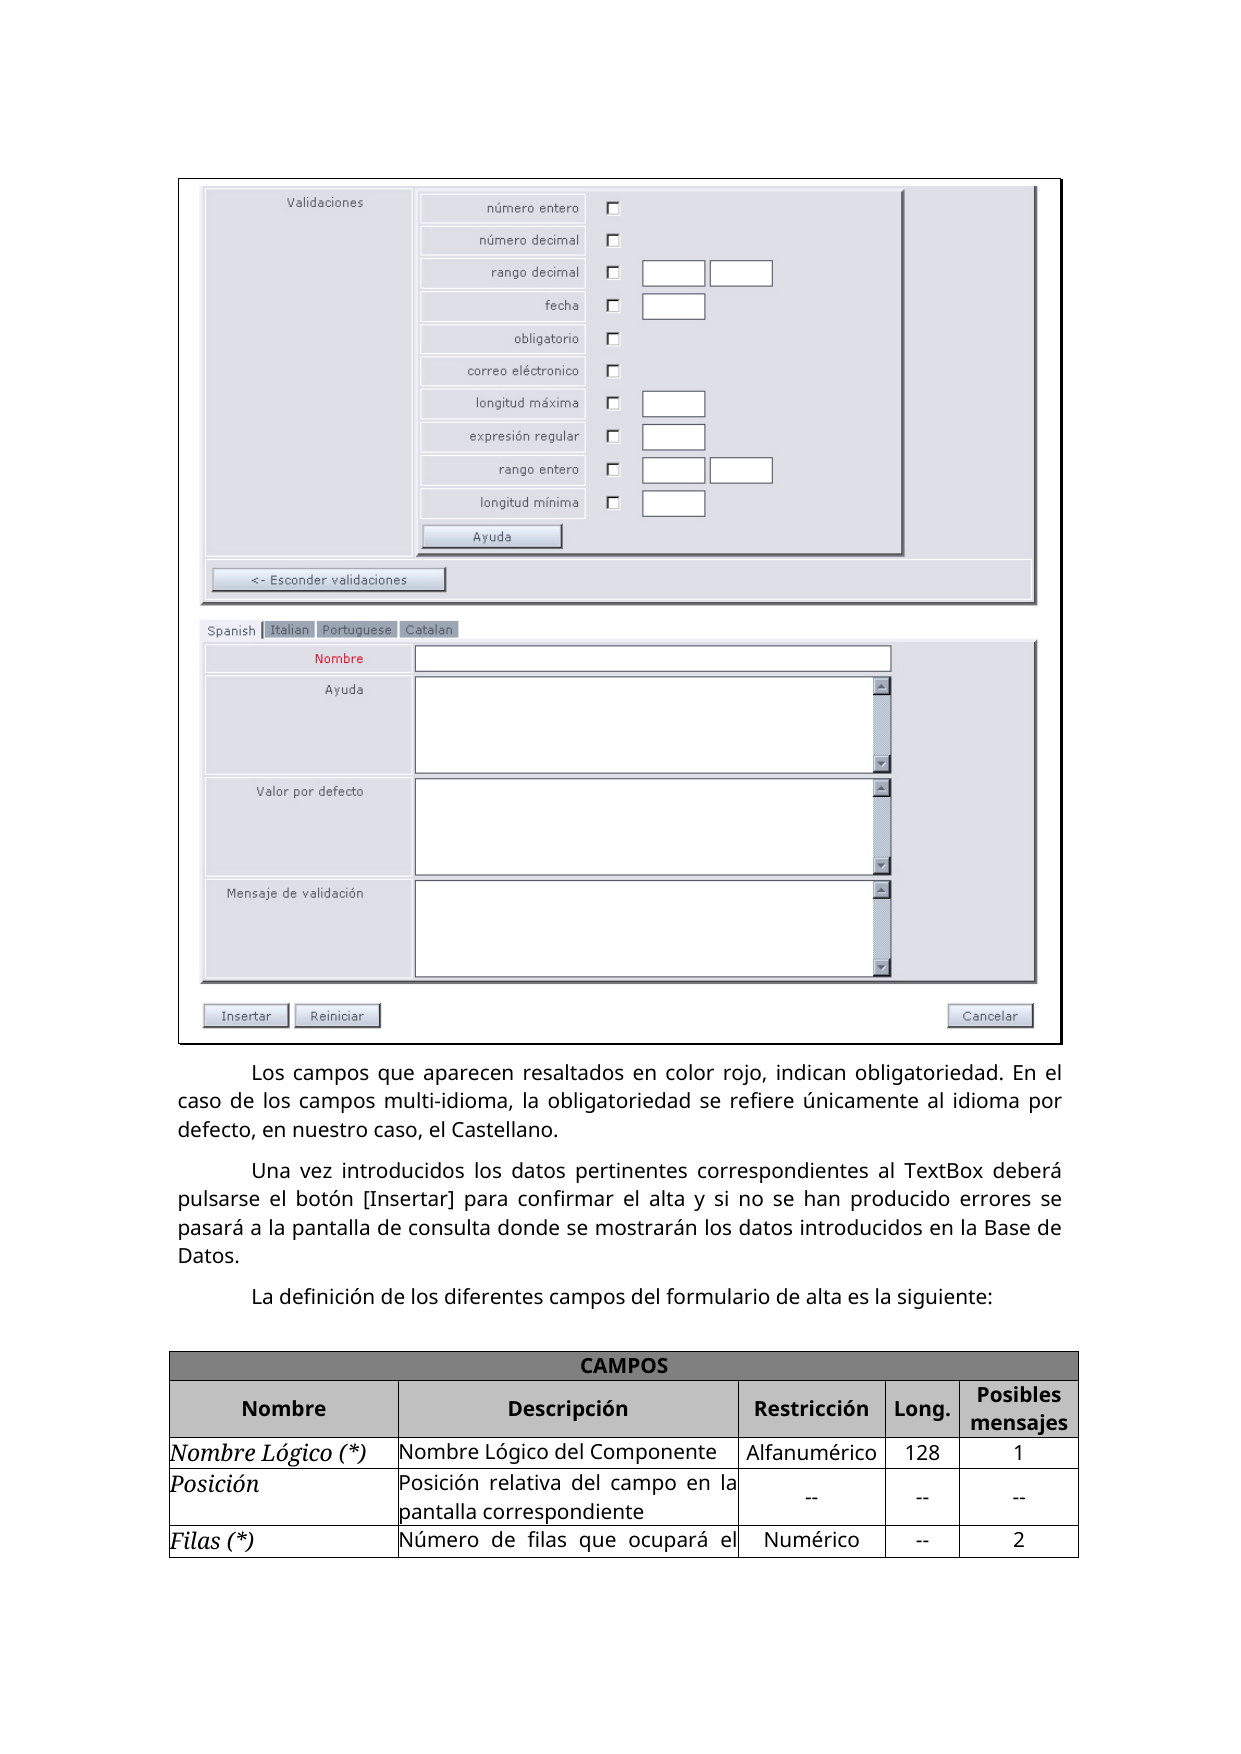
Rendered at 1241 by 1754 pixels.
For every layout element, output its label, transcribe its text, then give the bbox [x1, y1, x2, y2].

text Los campos que aparecen resaltados en color rojo, indican obligatoriedad. En el caso de los campos multi-idioma, la obligatoriedad se refiere únicamente al idioma por defecto, en nuestro caso, el Castellano. [177, 1058, 1063, 1143]
table_cell Filas (*) [170, 1526, 398, 1557]
table_cell -- [886, 1526, 959, 1557]
table_cell 128 [886, 1438, 959, 1468]
table_cell Número de filas que ocupará el [399, 1526, 738, 1557]
table_cell 1 [960, 1438, 1078, 1468]
table_cell Nombre Lógico del Componente [399, 1438, 738, 1468]
table_cell -- [739, 1469, 885, 1525]
table_cell Alfanumérico [739, 1438, 885, 1468]
table_cell Nombre [170, 1381, 398, 1437]
picture [194, 186, 1045, 1035]
table_cell Numérico [739, 1526, 885, 1557]
text La definición de los diferentes campos del formulario de alta es la siguiente: [177, 1282, 1063, 1310]
text Una vez introducidos los datos pertinentes correspondientes al TextBox deberá pulsarse el botón [Insertar] para confirmar el alta y si no se han producido errores se pasará a la pantalla de consulta donde se mostrarán los datos introducidos en la Base de Datos. [177, 1156, 1063, 1269]
table_cell -- [960, 1469, 1078, 1525]
table_cell Posición relativa del campo en la pantalla correspondiente [399, 1469, 738, 1525]
table_cell -- [886, 1469, 959, 1525]
table_cell Long. [886, 1381, 959, 1437]
table_header CAMPOS [170, 1352, 1078, 1380]
table_cell Descripción [399, 1381, 738, 1437]
table_cell Posibles mensajes [960, 1381, 1078, 1437]
table_cell Restricción [739, 1381, 885, 1437]
table_cell Nombre Lógico (*) [170, 1438, 398, 1468]
table_cell Posición [170, 1469, 398, 1525]
table_cell 2 [960, 1526, 1078, 1557]
